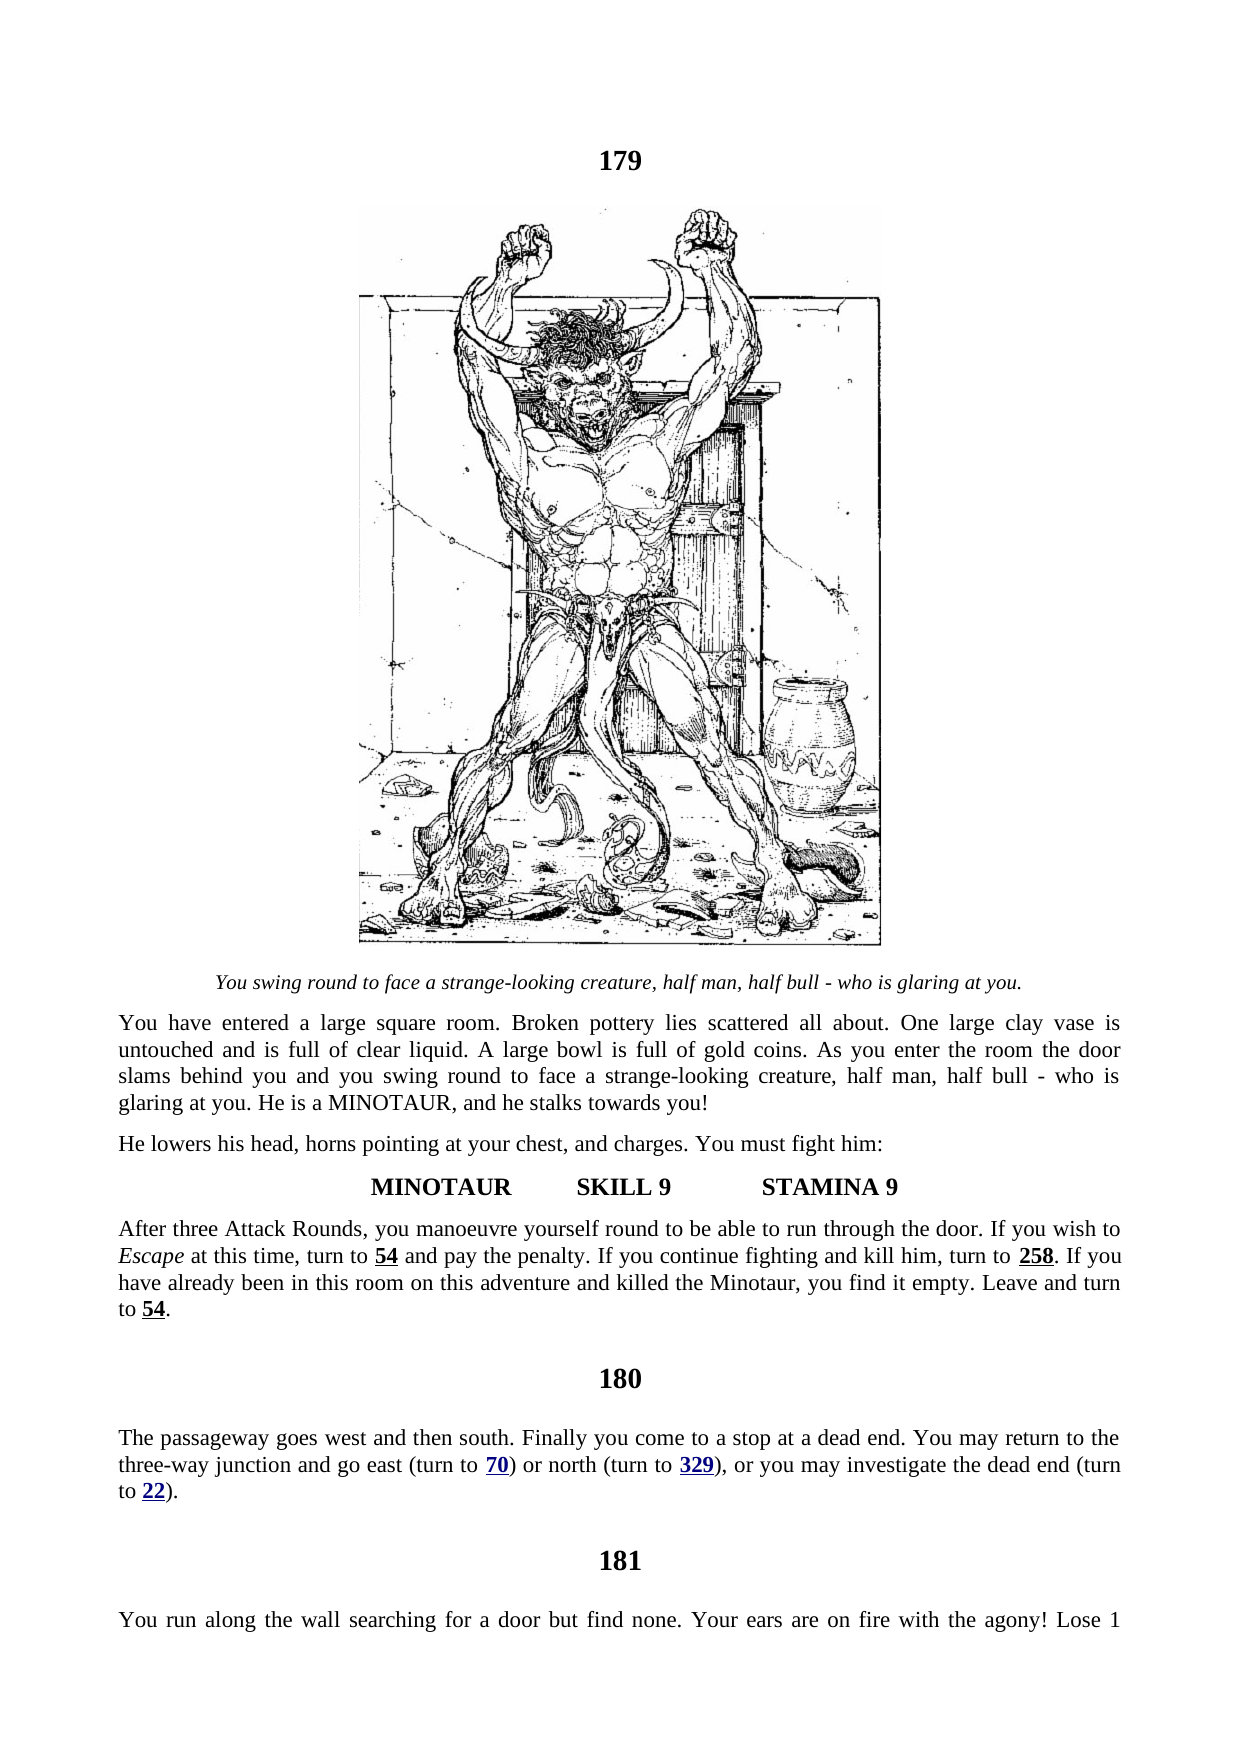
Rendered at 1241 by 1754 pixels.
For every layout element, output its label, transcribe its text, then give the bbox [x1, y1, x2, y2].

text You have entered a large square room. Broken pottery lies scattered all about. One large clay vase is untouched and is full of clear liquid. A large bowl is full of gold coins. As you enter the room the door slams behind you and you swing round to face a strange-looking creature, half man, half bull - who is glaring at you. He is a MINOTAUR, and he stalks towards you! [118, 1009, 1122, 1115]
text You run along the wall searching for a door but find none. Your ears are on fire with the agony! Lose 1 [118, 1606, 1122, 1633]
text He lowers his head, horns pointing at your chest, and charges. You must fight him: [118, 1130, 1122, 1157]
text The passageway goes west and then south. Finally you come to a stop at a dead end. You may return to the three-way junction and go east (turn to 70) or north (turn to 329), or you may investigate the dead end (turn to 22). [118, 1424, 1122, 1504]
subtitle 181 [118, 1543, 1122, 1577]
subtitle 180 [118, 1361, 1122, 1394]
text After three Attack Rounds, you manoeuvre yourself round to be able to run through the door. If you wish to Escape at this time, turn to 54 and pay the penalty. If you continue fighting and kill him, turn to 258. If you have already been in this room on this adventure and killed the Minotaur, you find it empty. Leave and turn to 54. [118, 1215, 1122, 1321]
subtitle 179 [118, 143, 1122, 176]
text MINOTAUR SKILL 9 STAMINA 9 [118, 1171, 1122, 1200]
text You swing round to face a strange-looking creature, half man, half bull - who is glaring at you. [118, 206, 1122, 994]
picture [359, 206, 882, 946]
